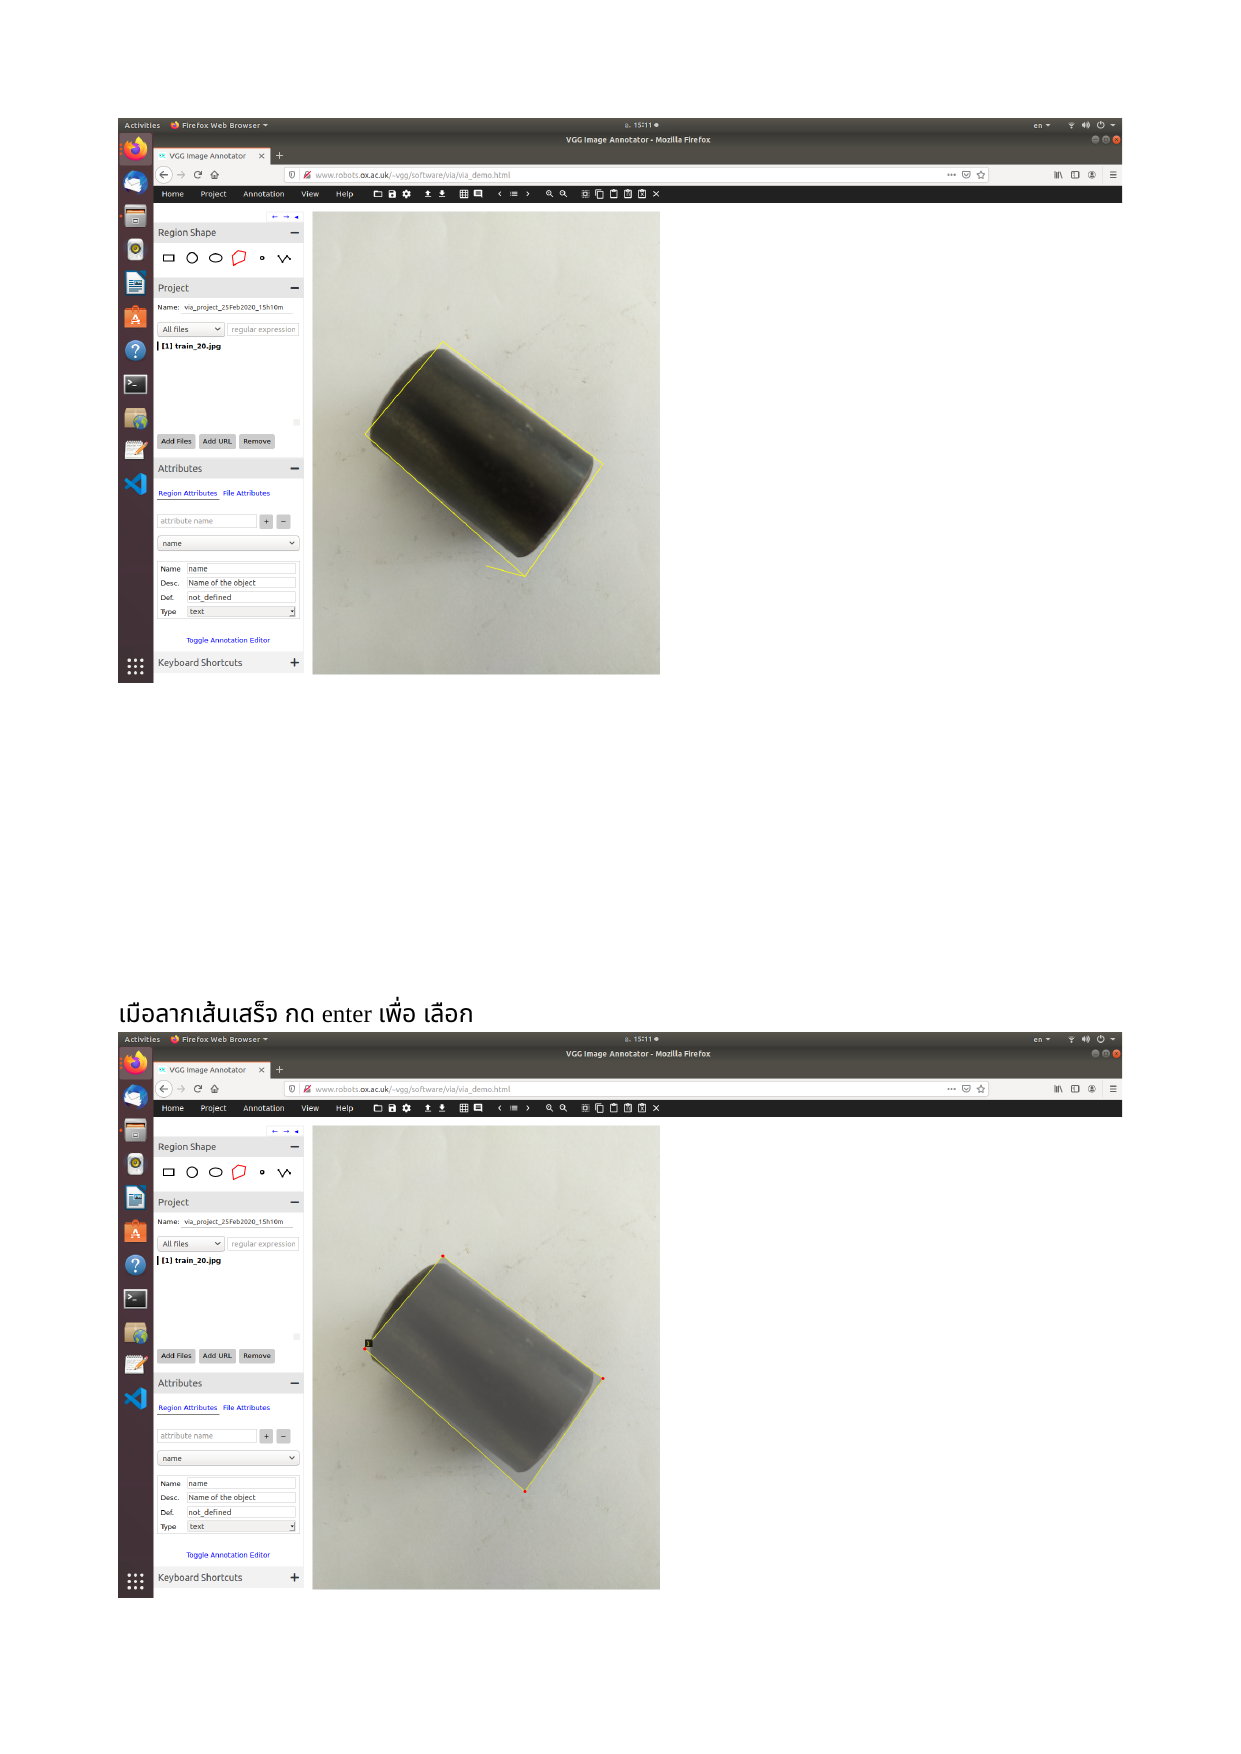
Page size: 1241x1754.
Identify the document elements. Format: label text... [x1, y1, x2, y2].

text เมือลากเส้นเสร็จ กด enter เพื่อ เลือก [118, 999, 1122, 1032]
picture [118, 118, 1123, 683]
picture [118, 1032, 1123, 1598]
